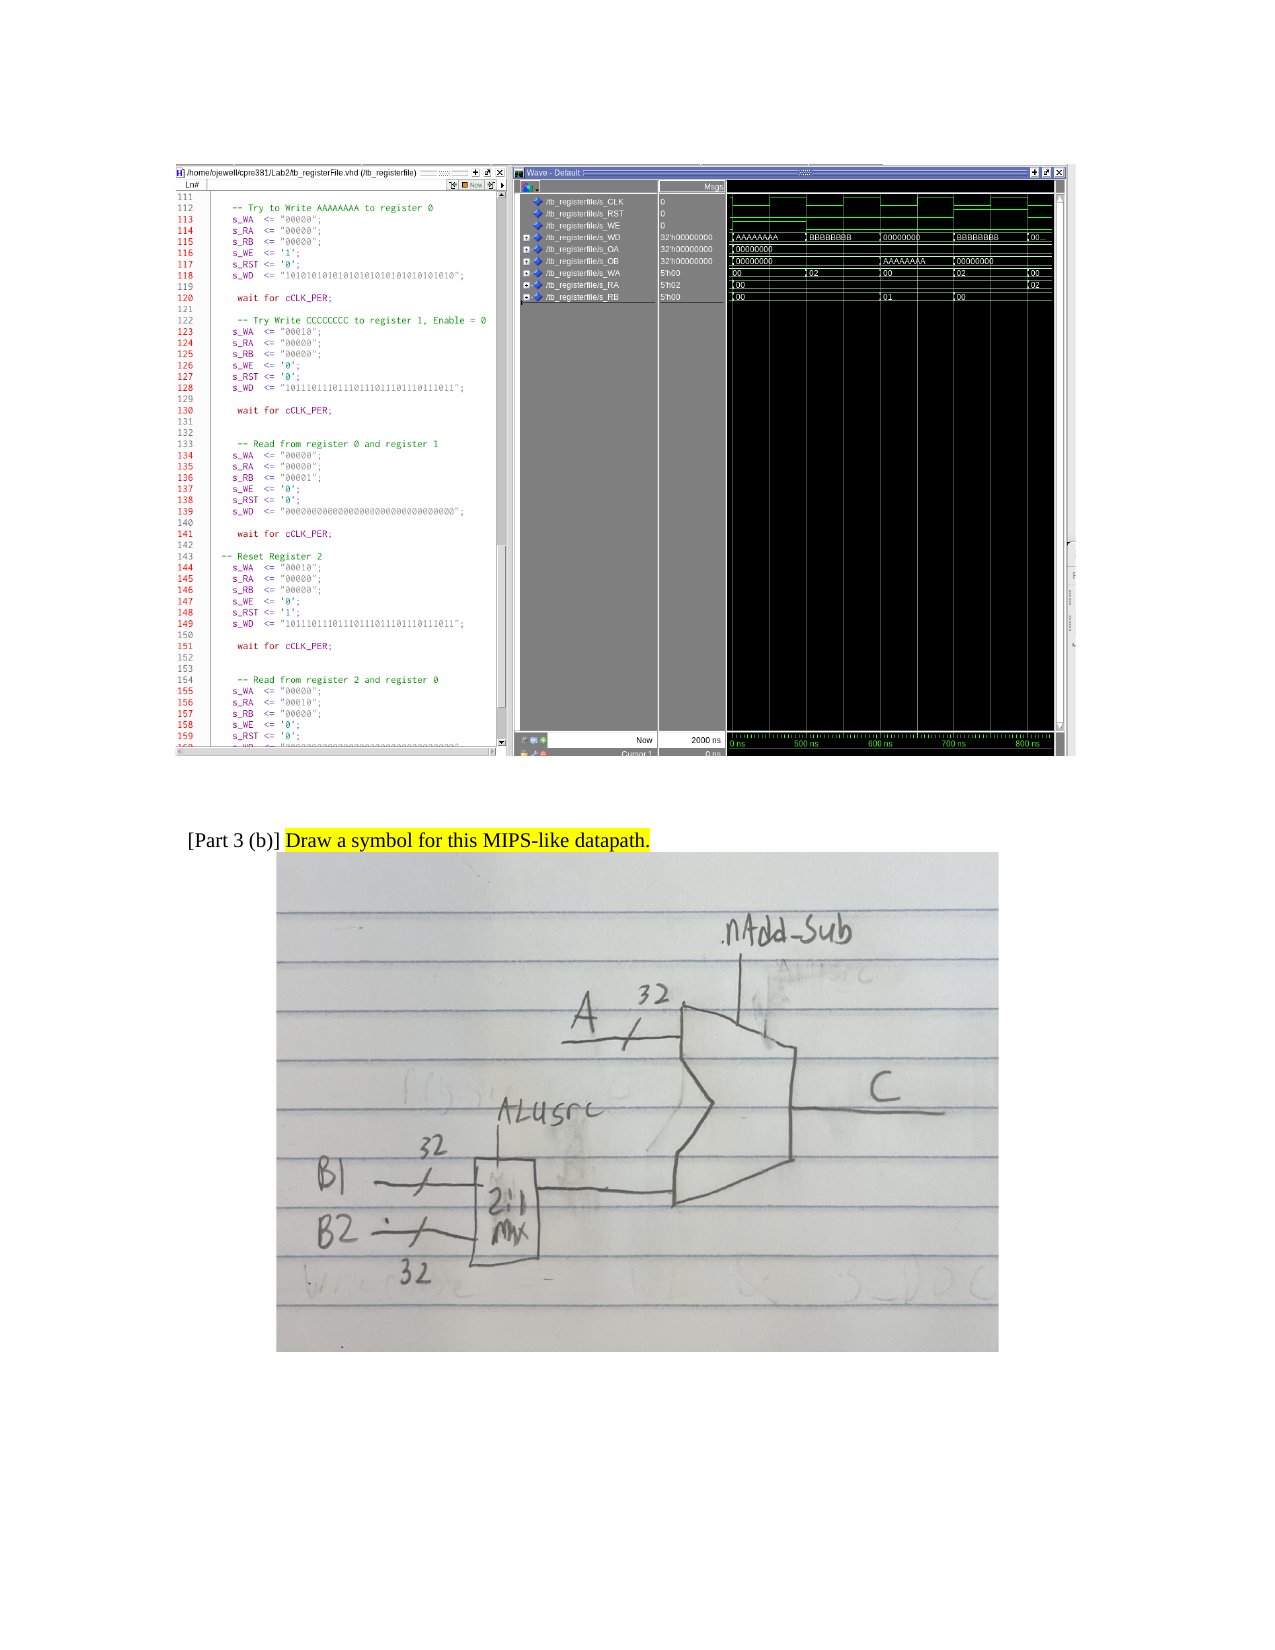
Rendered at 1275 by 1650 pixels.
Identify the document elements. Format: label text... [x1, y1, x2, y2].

text [Part 3 (b)] Draw a symbol for this MIPS-like datapath. [187, 828, 1087, 852]
picture [276, 852, 999, 1352]
picture [175, 164, 1076, 756]
